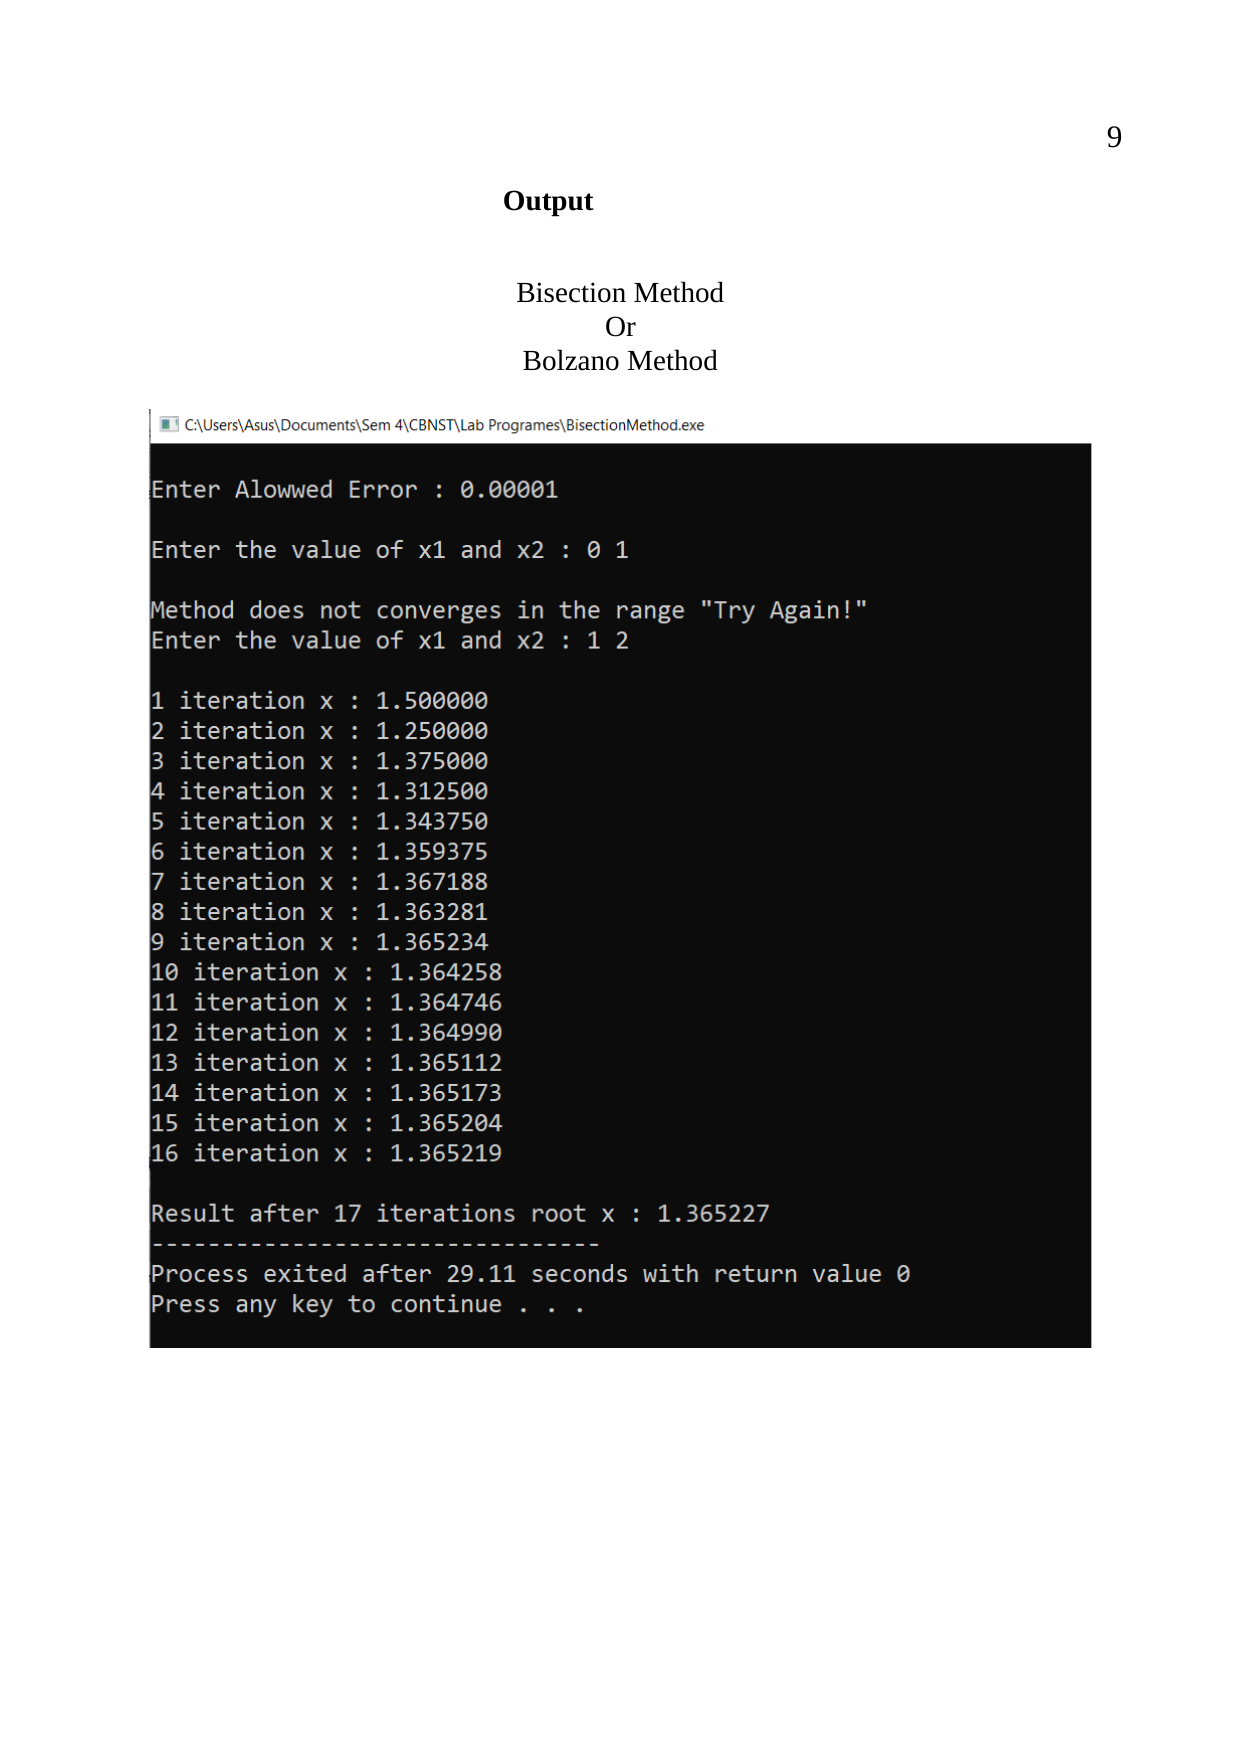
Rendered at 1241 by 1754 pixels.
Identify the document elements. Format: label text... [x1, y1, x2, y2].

text Output [118, 183, 978, 217]
text Bisection Method [118, 276, 1122, 309]
text Or [118, 309, 1122, 343]
picture [148, 409, 359, 1348]
text Bolzano Method [118, 343, 1122, 376]
